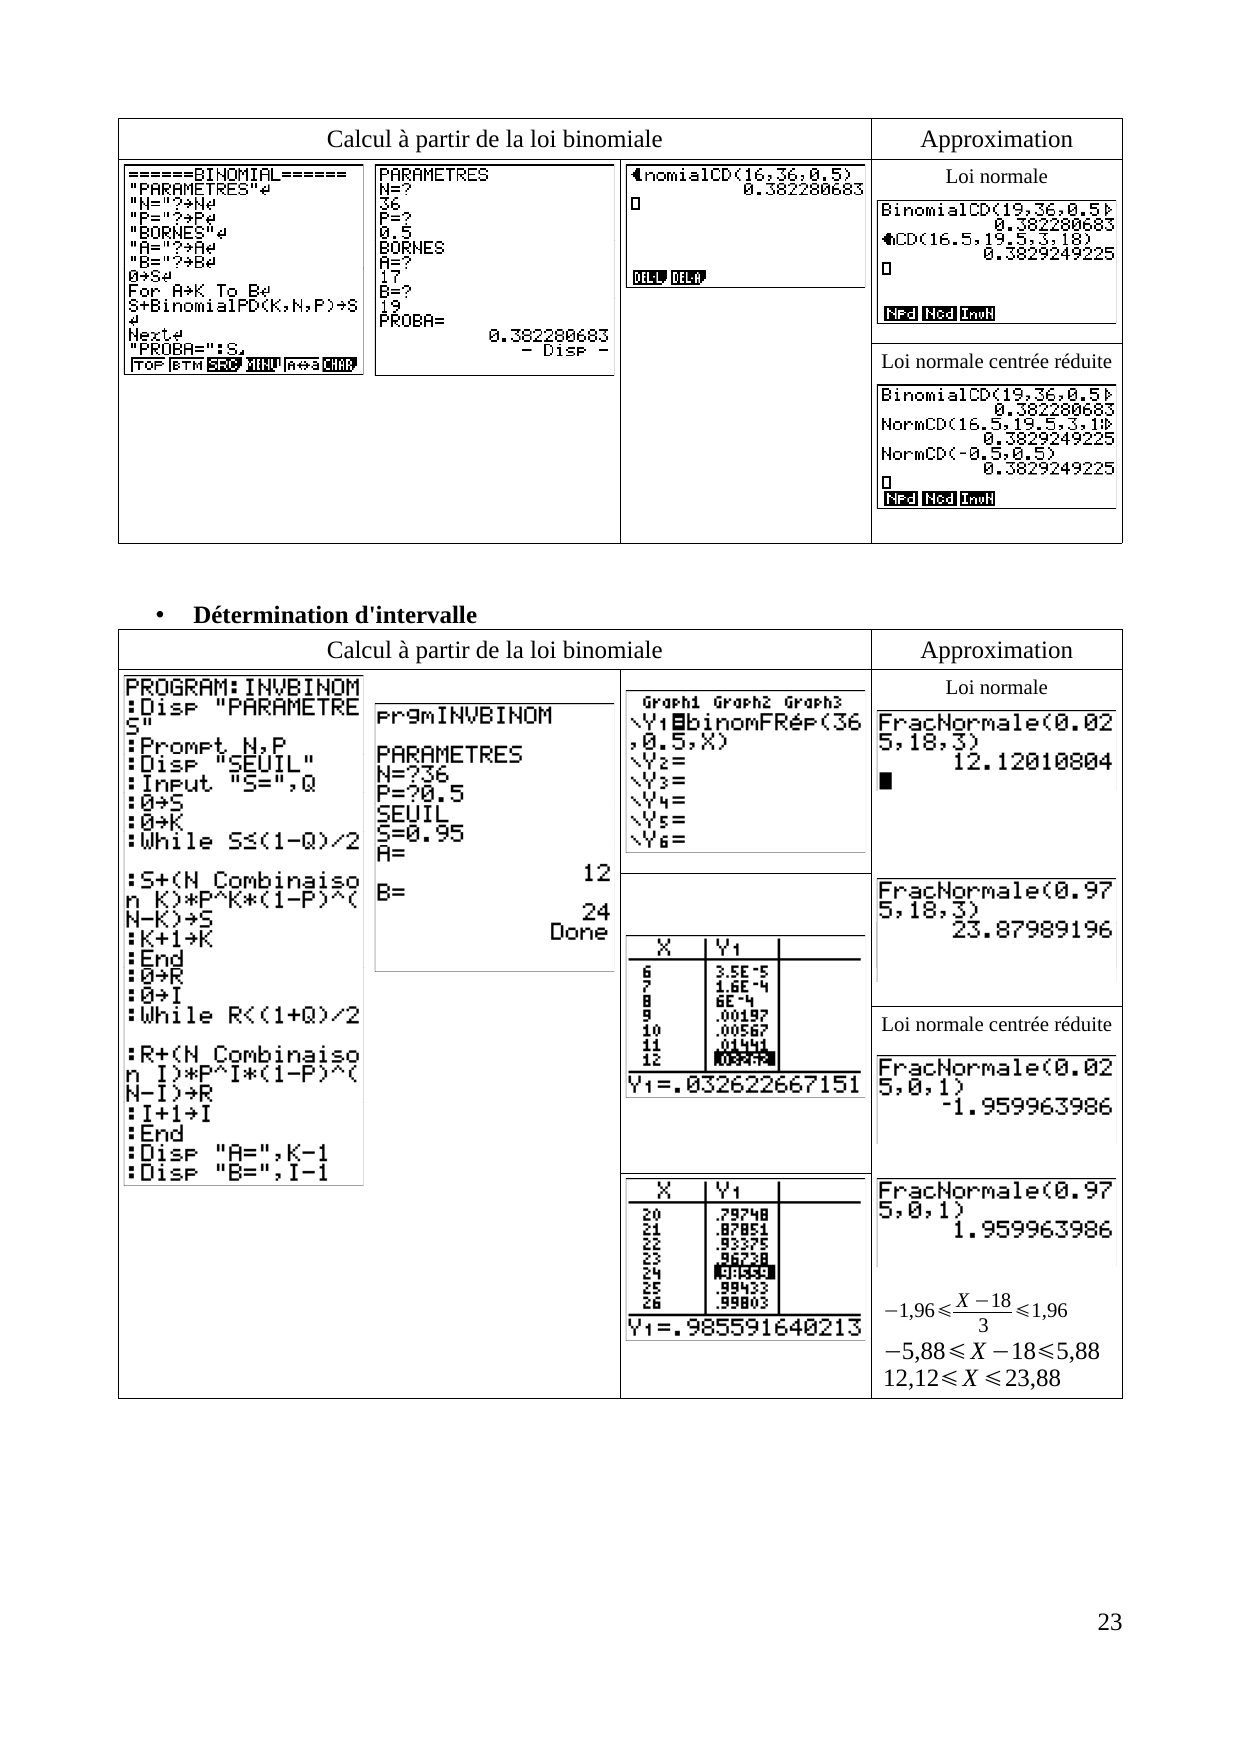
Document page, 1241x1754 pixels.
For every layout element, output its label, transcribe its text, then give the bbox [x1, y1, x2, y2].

picture [374, 164, 615, 376]
picture [625, 164, 866, 288]
table_cell [369, 160, 620, 298]
table_header Calcul à partir de la loi binomiale [119, 119, 871, 158]
table_cell [872, 1173, 1122, 1282]
table_cell [621, 874, 871, 1173]
table_cell [621, 160, 871, 543]
table_cell [369, 299, 620, 543]
table_cell Loi normale centrée réduite [872, 344, 1122, 379]
picture [876, 200, 1117, 324]
table_cell [119, 375, 369, 543]
table_header Calcul à partir de la loi binomiale [119, 630, 871, 669]
table_cell Loi normale [872, 670, 1122, 705]
table_cell Loi normale centrée réduite [872, 1007, 1122, 1173]
table_cell [119, 269, 123, 374]
table_header Approximation [872, 630, 1122, 669]
table_cell [621, 1174, 871, 1398]
table_cell [369, 1006, 620, 1398]
table_cell [621, 670, 871, 872]
table_cell [872, 194, 1122, 343]
table_cell [364, 269, 369, 374]
table_cell [872, 873, 1122, 1006]
table_cell [872, 1282, 1122, 1398]
table_cell [872, 379, 1122, 543]
table_cell [369, 670, 620, 1006]
picture [876, 384, 1117, 509]
list Détermination d'intervalle [156, 600, 1122, 629]
table_cell [119, 670, 369, 1398]
table_cell Loi normale [872, 160, 1122, 194]
picture [123, 164, 364, 375]
table_header Approximation [872, 119, 1122, 158]
table_cell [119, 160, 369, 268]
table_cell [872, 705, 1122, 872]
